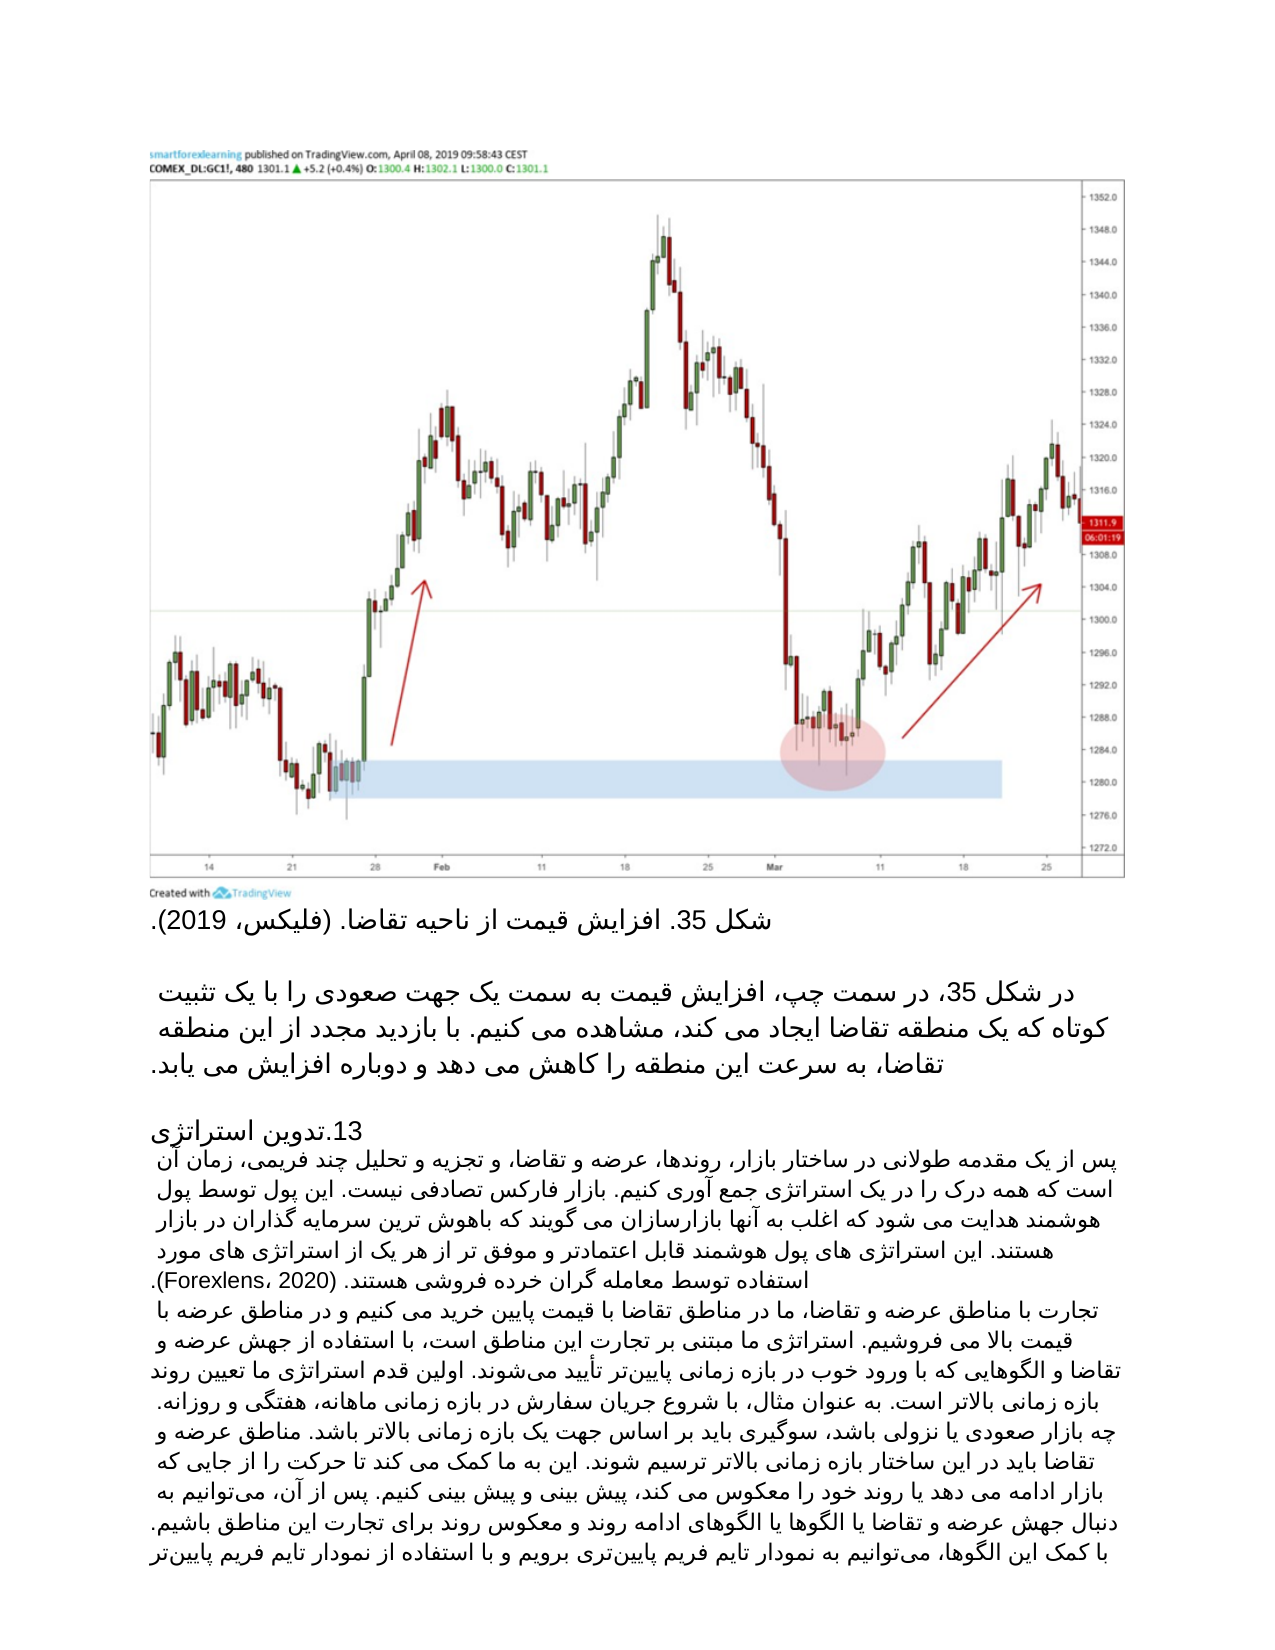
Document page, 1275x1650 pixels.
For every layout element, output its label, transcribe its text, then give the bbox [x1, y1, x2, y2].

title 13.تدوین استراتژی [150, 1115, 1125, 1146]
text در شکل 35، در سمت چپ، افزایش قیمت به سمت یک جهت صعودی را با یک تثبیت کوتاه که یک منطقه تقاضا ایجاد می کند، مشاهده می کنیم. با بازدید مجدد از این منطقه تقاضا، به سرعت این منطقه را کاهش می دهد و دوباره افزایش می یابد. [150, 976, 1125, 1079]
text تجارت با مناطق عرضه و تقاضا، ما در مناطق تقاضا با قیمت پایین خرید می کنیم و در مناطق عرضه با قیمت بالا می فروشیم. استراتژی ما مبتنی بر تجارت این مناطق است، با استفاده از جهش عرضه و تقاضا و الگوهایی که با ورود خوب در بازه زمانی پایین‌تر تأیید می‌شوند. اولین قدم استراتژی ما تعیین روند بازه زمانی بالاتر است. به عنوان مثال، با شروع جریان سفارش در بازه زمانی ماهانه، هفتگی و روزانه. چه بازار صعودی یا نزولی باشد، سوگیری باید بر اساس جهت یک بازه زمانی بالاتر باشد. مناطق عرضه و تقاضا باید در این ساختار بازه زمانی بالاتر ترسیم شوند. این به ما کمک می کند تا حرکت را از جایی که بازار ادامه می دهد یا روند خود را معکوس می کند، پیش بینی و پیش بینی کنیم. پس از آن، می‌توانیم به دنبال جهش عرضه و تقاضا یا الگوها یا الگوهای ادامه روند و معکوس روند برای تجارت این مناطق باشیم. با کمک این الگوها، می‌توانیم به نمودار تایم فریم پایین‌تری برویم و با استفاده از نمودار تایم فریم پایین‌تر 1:4 یا 1:6، می‌توانیم یک ورودی عالی برای تجارت خود پیدا کنیم. (ریچارد اسنو، 2020). [150, 1297, 1125, 1565]
text شکل 35. افزایش قیمت از ناحیه تقاضا. (فلیکس، 2019). [150, 904, 1125, 935]
text پس از یک مقدمه طولانی در ساختار بازار، روندها، عرضه و تقاضا، و تجزیه و تحلیل چند فریمی، زمان آن است که همه درک را در یک استراتژی جمع آوری کنیم. بازار فارکس تصادفی نیست. این پول توسط پول هوشمند هدایت می شود که اغلب به آنها بازارسازان می گویند که باهوش ترین سرمایه گذاران در بازار هستند. این استراتژی های پول هوشمند قابل اعتمادتر و موفق تر از هر یک از استراتژی های مورد استفاده توسط معامله گران خرده فروشی هستند. (Forexlens، 2020). [150, 1146, 1125, 1293]
